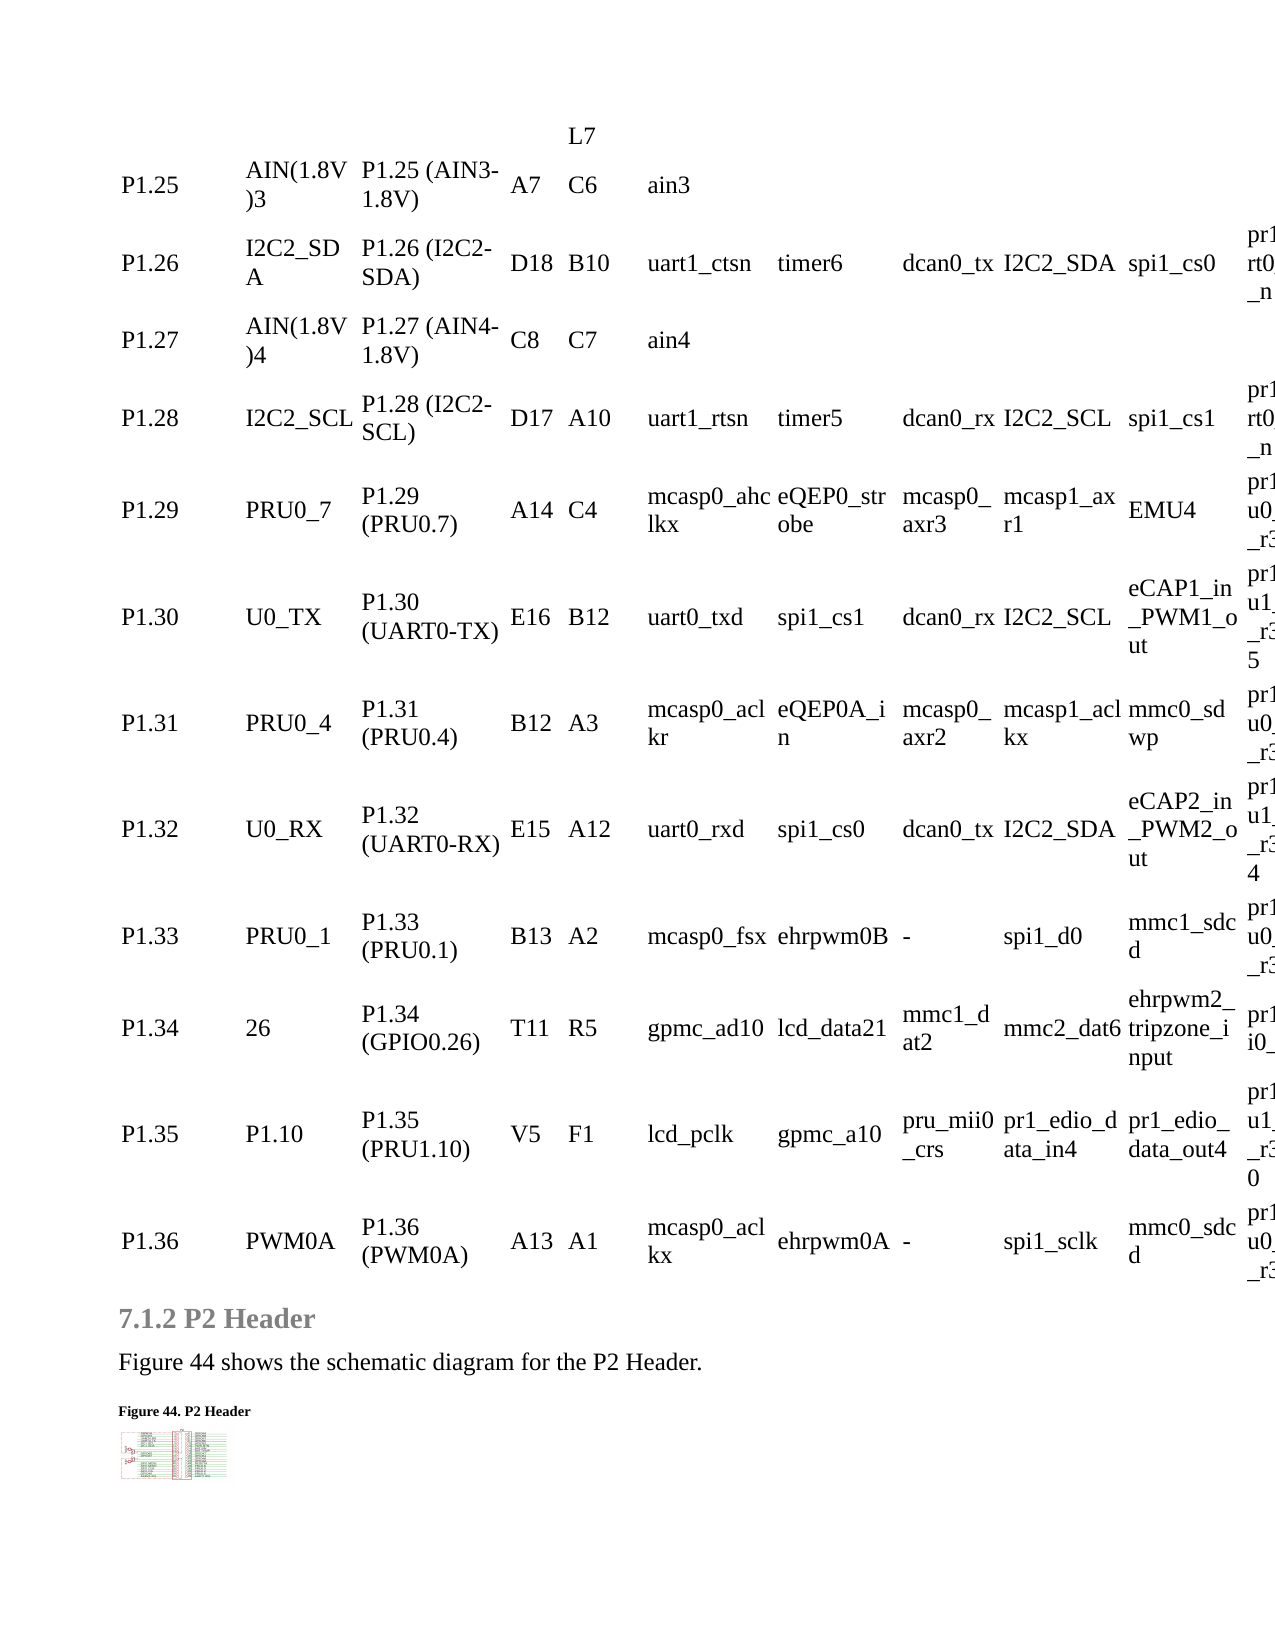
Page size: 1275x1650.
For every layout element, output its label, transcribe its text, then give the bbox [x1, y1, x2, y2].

table_cell spi1_sclk [1000, 1194, 1125, 1286]
table_cell P1.33 [118, 889, 242, 981]
table_cell spi1_d0 [1000, 889, 1125, 981]
table_cell P1.25 (AIN3-1.8V) [359, 153, 507, 216]
table_cell dcan0_rx [899, 556, 1000, 676]
table_cell P1.29 (PRU0.7) [359, 464, 507, 556]
table_cell PRU0_1 [243, 889, 358, 981]
table_cell uart0_txd [644, 556, 774, 676]
table_cell AIN(1.8V)4 [243, 308, 358, 371]
table_cell A13 [507, 1194, 565, 1286]
table_cell spi1_cs1 [1125, 371, 1244, 463]
table_cell P1.27 [118, 308, 242, 371]
table_cell - [899, 889, 1000, 981]
table_cell dcan0_rx [899, 371, 1000, 463]
table_cell T11 [507, 981, 565, 1073]
table_cell [1125, 153, 1244, 216]
table_cell A2 [565, 889, 644, 981]
table_cell A7 [507, 153, 565, 216]
table_cell pr1_pru1_pru_r30_10 [1244, 1074, 1275, 1194]
table_cell P1.26 [118, 216, 242, 308]
table_cell P1.36 [118, 1194, 242, 1286]
table_cell [1000, 118, 1125, 153]
table_cell [899, 118, 1000, 153]
table_cell B10 [565, 216, 644, 308]
table_cell mmc2_dat6 [1000, 981, 1125, 1073]
table_cell A1 [565, 1194, 644, 1286]
subtitle Figure 44. P2 Header [118, 1402, 1157, 1419]
table_cell [1000, 308, 1125, 371]
table_cell ehrpwm0A [775, 1194, 899, 1286]
table_cell B12 [507, 676, 565, 768]
table_cell mcasp0_ahclkx [644, 464, 774, 556]
table_cell pr1_pru1_pru_r30_14 [1244, 769, 1275, 889]
table_cell P1.28 [118, 371, 242, 463]
table_cell P1.10 [243, 1074, 358, 1194]
table_cell P1.31 (PRU0.4) [359, 676, 507, 768]
table_cell F1 [565, 1074, 644, 1194]
table_cell eQEP0_strobe [775, 464, 899, 556]
table_cell mcasp0_axr3 [899, 464, 1000, 556]
table_cell P1.25 [118, 153, 242, 216]
table_cell pr1_pru0_pru_r30_4 [1244, 676, 1275, 768]
table_cell mcasp0_aclkr [644, 676, 774, 768]
table_cell A3 [565, 676, 644, 768]
table_cell P1.33 (PRU0.1) [359, 889, 507, 981]
table_cell 26 [243, 981, 358, 1073]
table_cell ehrpwm2_tripzone_input [1125, 981, 1244, 1073]
table_cell U0_RX [243, 769, 358, 889]
table_cell C6 [565, 153, 644, 216]
table_cell mmc0_sdcd [1125, 1194, 1244, 1286]
table_cell [1125, 308, 1244, 371]
table_cell A10 [565, 371, 644, 463]
table_cell C7 [565, 308, 644, 371]
subtitle 7.1.2 P2 Header [118, 1301, 1157, 1334]
table_cell mcasp0_fsx [644, 889, 774, 981]
table_cell L7 [565, 118, 644, 153]
table_cell [644, 118, 774, 153]
table_cell P1.32 [118, 769, 242, 889]
table_cell [775, 308, 899, 371]
table_cell pr1_edio_data_out4 [1125, 1074, 1244, 1194]
table_cell mcasp1_axr1 [1000, 464, 1125, 556]
picture [118, 1425, 237, 1485]
table_cell U0_TX [243, 556, 358, 676]
table_cell mmc1_sdcd [1125, 889, 1244, 981]
table_cell R5 [565, 981, 644, 1073]
table_cell ehrpwm0B [775, 889, 899, 981]
table_cell P1.34 (GPIO0.26) [359, 981, 507, 1073]
table_cell gpmc_a10 [775, 1074, 899, 1194]
table_cell [118, 118, 242, 153]
table_cell I2C2_SCL [1000, 371, 1125, 463]
table_cell uart0_rxd [644, 769, 774, 889]
text Figure 44 shows the schematic diagram for the P2 Header. [118, 1347, 1157, 1376]
table_cell pr1_uart0_rts_n [1244, 371, 1275, 463]
table_cell [1244, 118, 1275, 153]
table_cell P1.32 (UART0-RX) [359, 769, 507, 889]
table_cell I2C2_SDA [243, 216, 358, 308]
table_cell mmc0_sdwp [1125, 676, 1244, 768]
table_cell timer6 [775, 216, 899, 308]
table_cell P1.35 (PRU1.10) [359, 1074, 507, 1194]
table_cell spi1_cs0 [1125, 216, 1244, 308]
table_cell P1.35 [118, 1074, 242, 1194]
table_cell P1.28 (I2C2-SCL) [359, 371, 507, 463]
table_cell PWM0A [243, 1194, 358, 1286]
table_cell E16 [507, 556, 565, 676]
table_cell pr1_pru1_pru_r30_15 [1244, 556, 1275, 676]
table_cell I2C2_SCL [1000, 556, 1125, 676]
table_cell P1.30 (UART0-TX) [359, 556, 507, 676]
table_cell eQEP0A_in [775, 676, 899, 768]
table_cell pr1_uart0_cts_n [1244, 216, 1275, 308]
table_cell uart1_rtsn [644, 371, 774, 463]
table_cell pr1_pru0_pru_r30_0 [1244, 1194, 1275, 1286]
table_cell eCAP2_in_PWM2_out [1125, 769, 1244, 889]
table_cell P1.30 [118, 556, 242, 676]
table_cell I2C2_SDA [1000, 216, 1125, 308]
table_cell C4 [565, 464, 644, 556]
table_cell PRU0_4 [243, 676, 358, 768]
table_cell V5 [507, 1074, 565, 1194]
table_cell [899, 308, 1000, 371]
table_cell P1.34 [118, 981, 242, 1073]
table_cell [507, 118, 565, 153]
table_cell ain3 [644, 153, 774, 216]
table_cell P1.36 (PWM0A) [359, 1194, 507, 1286]
table_cell spi1_cs1 [775, 556, 899, 676]
table_cell mcasp0_axr2 [899, 676, 1000, 768]
table_cell [1000, 153, 1125, 216]
table_cell pru_mii0_crs [899, 1074, 1000, 1194]
table_cell pr1_mii0_txen [1244, 981, 1275, 1073]
table_cell D18 [507, 216, 565, 308]
table_cell [775, 118, 899, 153]
table_cell D17 [507, 371, 565, 463]
table_cell A14 [507, 464, 565, 556]
table_cell [1244, 153, 1275, 216]
table_cell E15 [507, 769, 565, 889]
table_cell [775, 153, 899, 216]
table_cell B12 [565, 556, 644, 676]
table_cell mcasp0_aclkx [644, 1194, 774, 1286]
table_cell timer5 [775, 371, 899, 463]
table_cell eCAP1_in_PWM1_out [1125, 556, 1244, 676]
table_cell uart1_ctsn [644, 216, 774, 308]
table_cell [359, 118, 507, 153]
table_cell EMU4 [1125, 464, 1244, 556]
table_cell - [899, 1194, 1000, 1286]
table_cell PRU0_7 [243, 464, 358, 556]
table_cell [1125, 118, 1244, 153]
table_cell pr1_pru0_pru_r30_1 [1244, 889, 1275, 981]
table_cell ain4 [644, 308, 774, 371]
table_cell A12 [565, 769, 644, 889]
table_cell P1.31 [118, 676, 242, 768]
table_cell lcd_pclk [644, 1074, 774, 1194]
table_cell mmc1_dat2 [899, 981, 1000, 1073]
table_cell I2C2_SCL [243, 371, 358, 463]
table_cell dcan0_tx [899, 769, 1000, 889]
table_cell B13 [507, 889, 565, 981]
table_cell I2C2_SDA [1000, 769, 1125, 889]
table_cell [899, 153, 1000, 216]
table_cell P1.26 (I2C2-SDA) [359, 216, 507, 308]
table_cell P1.27 (AIN4-1.8V) [359, 308, 507, 371]
table_cell [1244, 308, 1275, 371]
table_cell lcd_data21 [775, 981, 899, 1073]
table_cell pr1_pru0_pru_r30_7 [1244, 464, 1275, 556]
table_cell mcasp1_aclkx [1000, 676, 1125, 768]
table_cell C8 [507, 308, 565, 371]
table_cell [243, 118, 358, 153]
table_cell P1.29 [118, 464, 242, 556]
table_cell pr1_edio_data_in4 [1000, 1074, 1125, 1194]
table_cell gpmc_ad10 [644, 981, 774, 1073]
table_cell spi1_cs0 [775, 769, 899, 889]
table_cell AIN(1.8V)3 [243, 153, 358, 216]
table_cell dcan0_tx [899, 216, 1000, 308]
